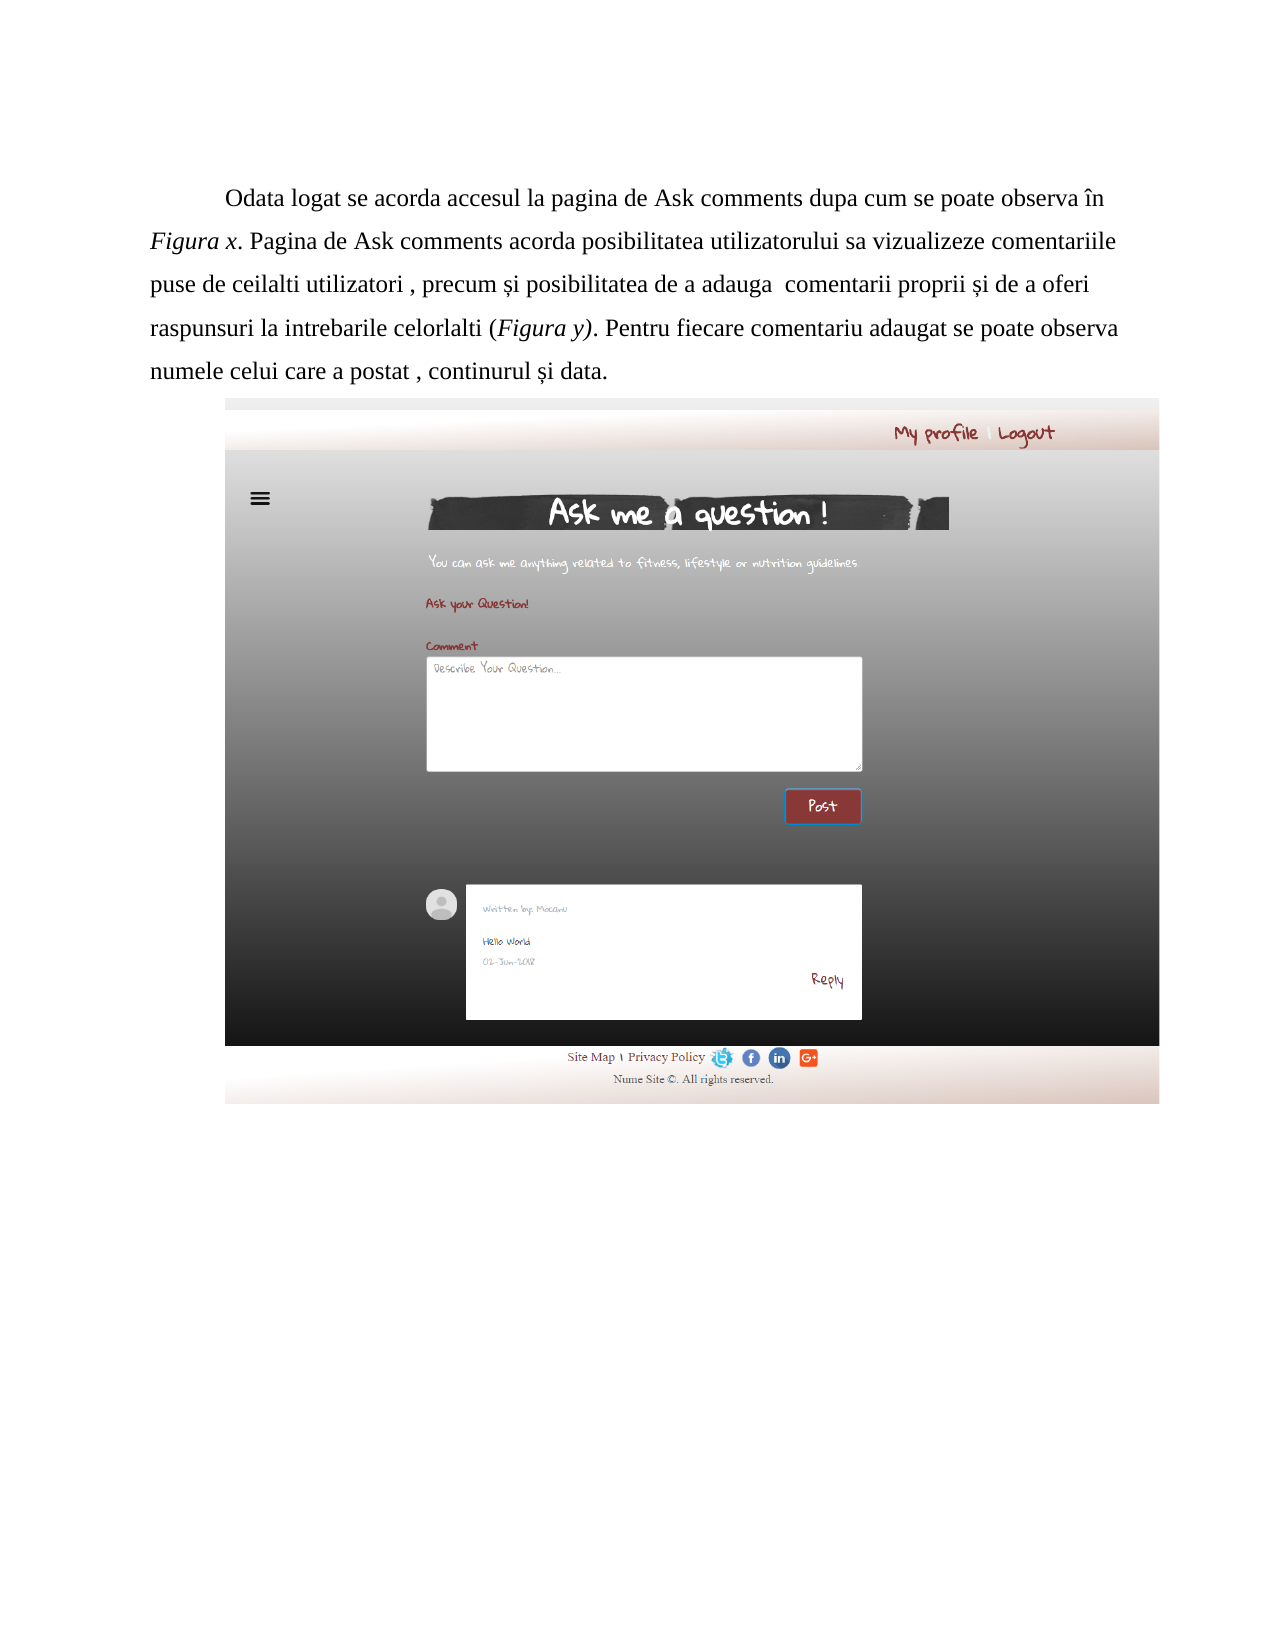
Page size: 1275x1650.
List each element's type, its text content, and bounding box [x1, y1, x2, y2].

text Odata logat se acorda accesul la pagina de Ask comments dupa cum se poate observa în Figura x. Pagina de Ask comments acorda posibilitatea utilizatorului sa vizualizeze comentariile puse de ceilalti utilizatori , precum și posibilitatea de a adauga comentarii proprii și de a oferi raspunsuri la intrebarile celorlalti (Figura y). Pentru fiecare comentariu adaugat se poate observa numele celui care a postat , continurul și data. [150, 183, 1125, 384]
picture [225, 398, 1160, 1104]
